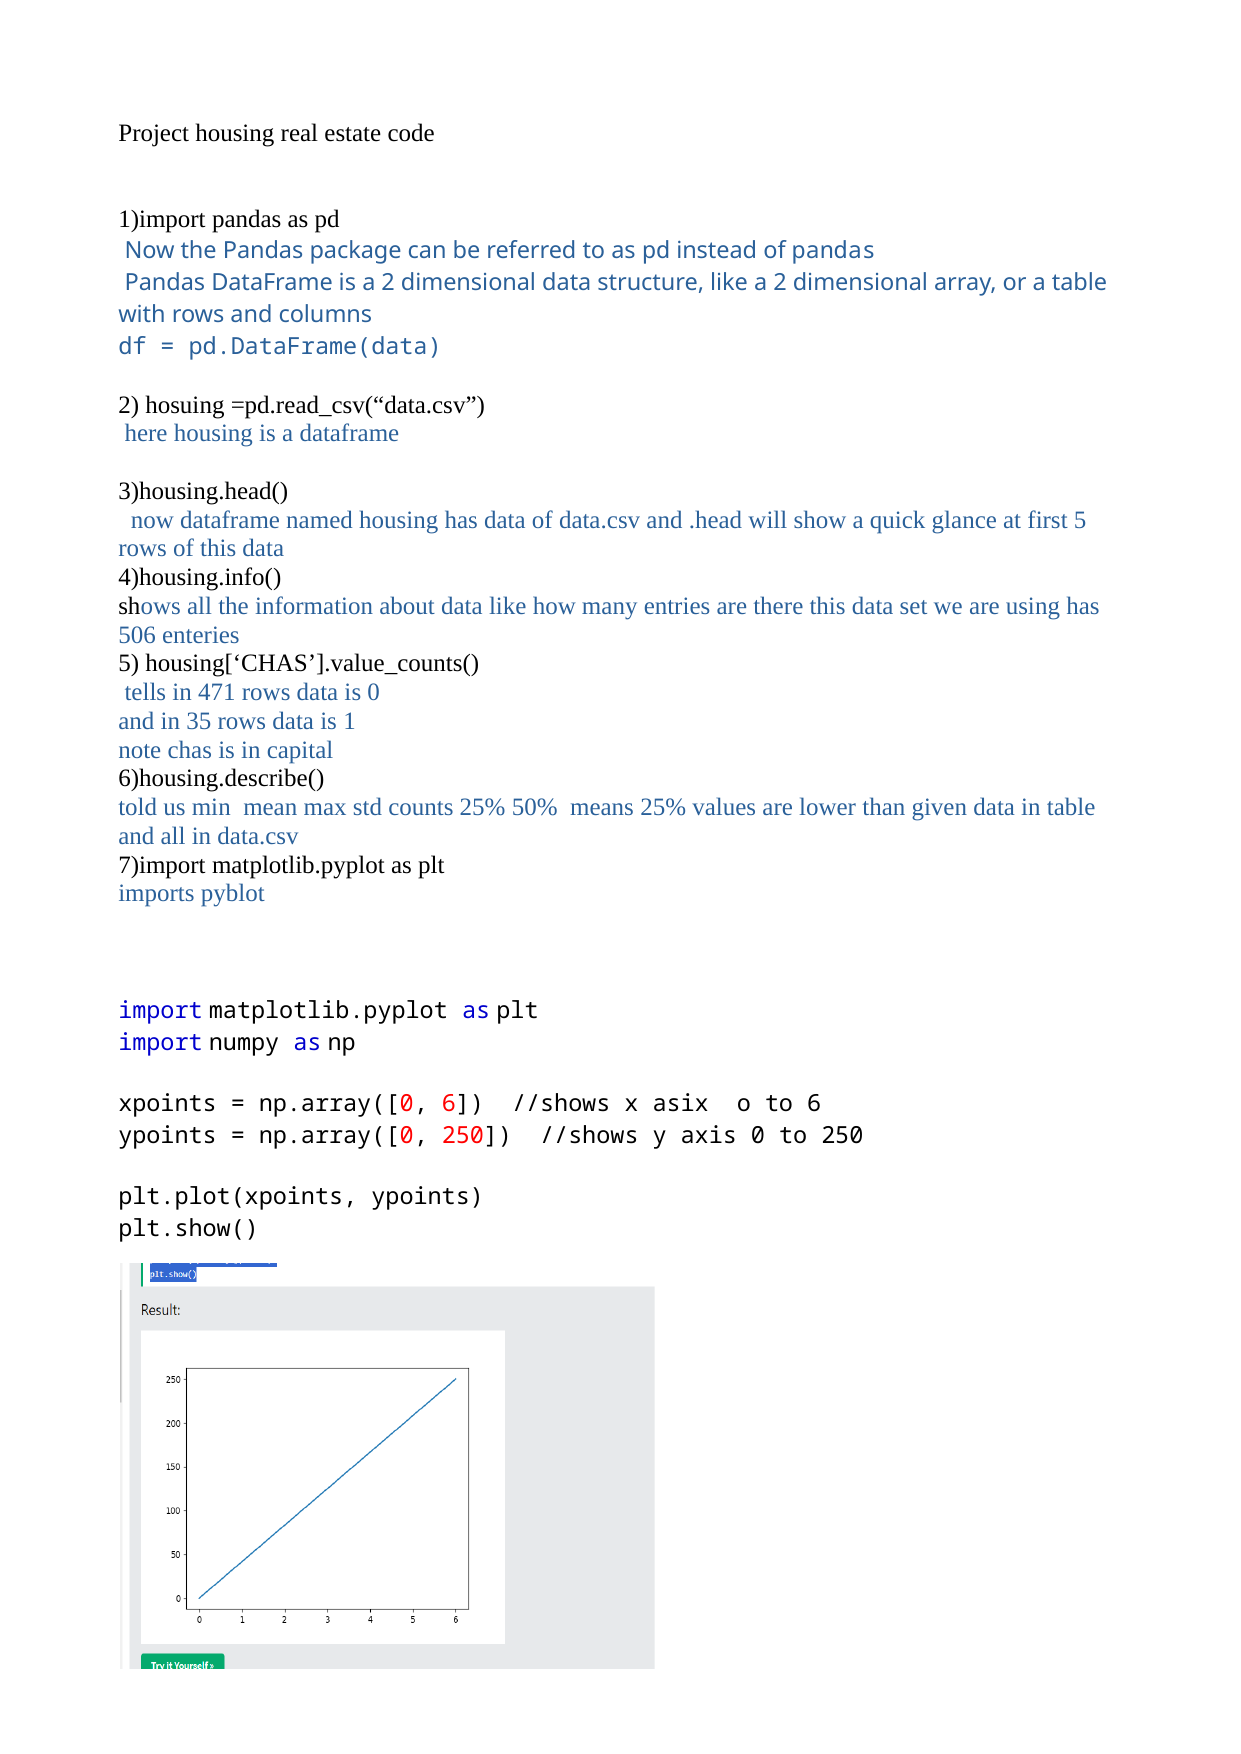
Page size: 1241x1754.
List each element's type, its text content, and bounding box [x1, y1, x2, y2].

text df = pd.DataFrame(data) [118, 329, 1122, 361]
text here housing is a dataframe [118, 418, 1122, 447]
text tells in 471 rows data is 0 [118, 677, 1122, 706]
text imports pyblot [118, 878, 1122, 907]
text shows all the information about data like how many entries are there this data set we are using has 506 enteries [118, 591, 1122, 648]
text 6)housing.describe() [118, 763, 1122, 792]
text Now the Pandas package can be referred to as pd instead of pandas [118, 233, 1122, 265]
text 3)housing.head() [118, 476, 1122, 505]
text 1)import pandas as pd [118, 204, 1122, 233]
text 7)import matplotlib.pyplot as plt [118, 850, 1122, 878]
text and in 35 rows data is 1 [118, 706, 1122, 735]
text Pandas DataFrame is a 2 dimensional data structure, like a 2 dimensional array, or a table with rows and columns [118, 265, 1122, 329]
text told us min mean max std counts 25% 50% means 25% values are lower than given data in table [118, 792, 1122, 821]
picture [120, 1263, 367, 1669]
text import matplotlib.pyplot as plt import numpy as np xpoints = np.array([0, 6]) //shows x asix o to 6 ypoints = np.array([0, 250]) //shows y axis 0 to 250 plt.plot(xpoints, ypoints) plt.show() [118, 993, 1122, 1243]
text Project housing real estate code [118, 118, 1122, 147]
text 2) hosuing =pd.read_csv(“data.csv”) [118, 390, 1122, 418]
text now dataframe named housing has data of data.csv and .head will show a quick glance at first 5 rows of this data [118, 505, 1122, 562]
text note chas is in capital [118, 735, 1122, 763]
text 4)housing.info() [118, 562, 1122, 591]
text and all in data.csv [118, 821, 1122, 850]
text 5) housing[‘CHAS’].value_counts() [118, 648, 1122, 677]
